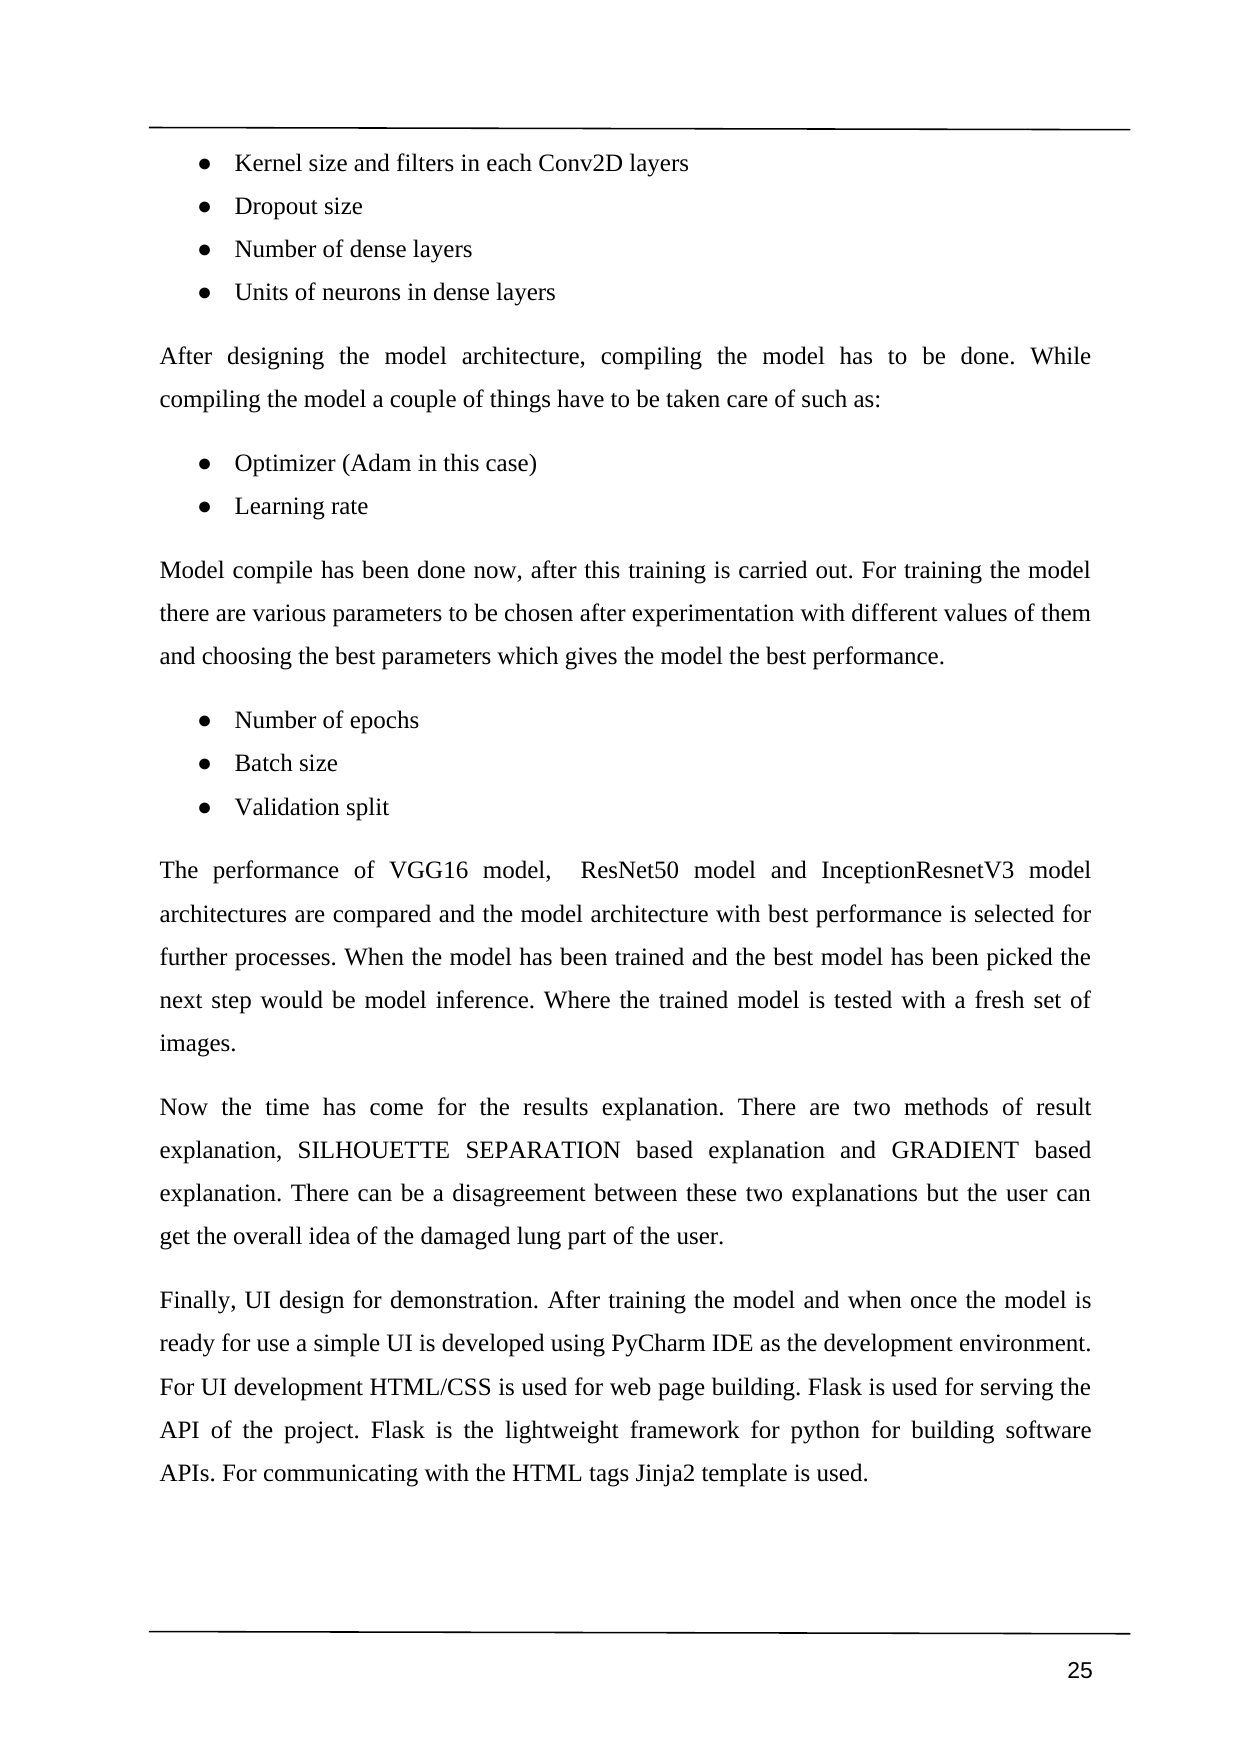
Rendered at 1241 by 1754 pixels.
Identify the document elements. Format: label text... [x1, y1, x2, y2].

text The performance of VGG16 model, ResNet50 model and InceptionResnetV3 model architectures are compared and the model architecture with best performance is selected for further processes. When the model has been trained and the best model has been picked the next step would be model inference. Where the trained model is tested with a fresh set of images. [159, 856, 1092, 1057]
text After designing the model architecture, compiling the model has to be done. While compiling the model a couple of things have to be taken care of such as: [159, 341, 1092, 413]
list Batch size [197, 748, 1092, 777]
list Learning rate [197, 491, 1092, 520]
list Kernel size and filters in each Conv2D layers [197, 148, 1092, 176]
text Finally, UI design for demonstration. After training the model and when once the model is ready for use a simple UI is developed using PyCharm IDE as the development environment. For UI development HTML/CSS is used for web page building. Flask is used for serving the API of the project. Flask is the lightweight framework for python for building software APIs. For communicating with the HTML tags Jinja2 template is used. [159, 1285, 1092, 1487]
list Number of dense layers [197, 234, 1092, 263]
list Validation split [197, 792, 1092, 820]
list Number of epochs [197, 705, 1092, 734]
text Now the time has come for the results explanation. There are two methods of result explanation, SILHOUETTE SEPARATION based explanation and GRADIENT based explanation. There can be a disagreement between these two explanations but the user can get the overall idea of the damaged lung part of the user. [159, 1092, 1092, 1250]
text Model compile has been done now, after this training is carried out. For training the model there are various parameters to be chosen after experimentation with different values of them and choosing the best parameters which gives the model the best performance. [159, 555, 1092, 670]
list Units of neurons in dense layers [197, 277, 1092, 306]
list Optimizer (Adam in this case) [197, 448, 1092, 477]
list Dropout size [197, 191, 1092, 219]
